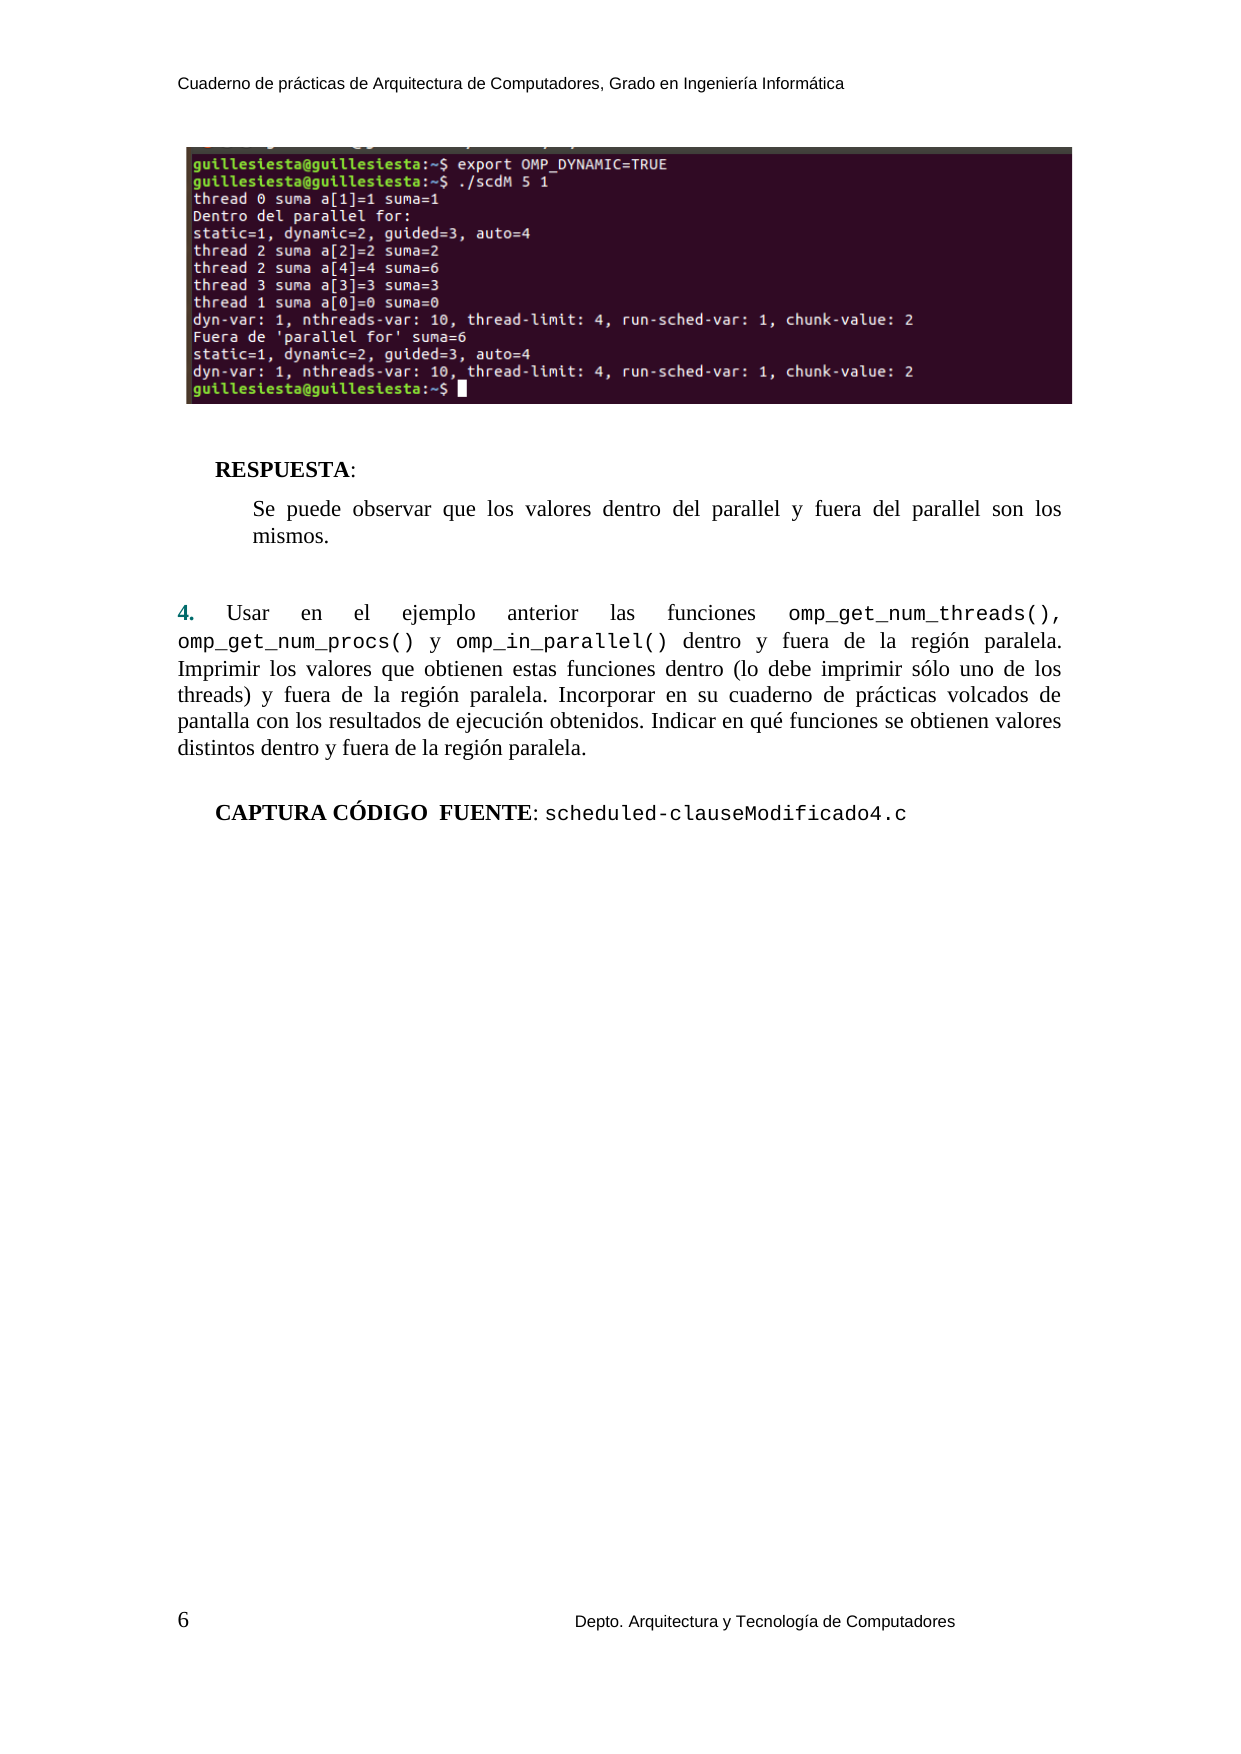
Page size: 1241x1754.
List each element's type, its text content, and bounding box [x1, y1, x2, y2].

text CAPTURA CÓDIGO FUENTE: scheduled-clauseModificado4.c [215, 799, 1063, 826]
list Se puede observar que los valores dentro del parallel y fuera del parallel son los mismos. [252, 495, 1063, 548]
picture [186, 147, 1073, 404]
list 4. Usar en el ejemplo anterior las funciones omp_get_num_threads(), omp_get_num_procs() y omp_in_parallel() dentro y fuera de la región paralela. Imprimir los valores que obtienen estas funciones dentro (lo debe imprimir sólo uno de los threads) y fuera de la región paralela. Incorporar en su cuaderno de prácticas volcados de pantalla con los resultados de ejecución obtenidos. Indicar en qué funciones se obtienen valores distintos dentro y fuera de la región paralela. [177, 599, 1063, 760]
text RESPUESTA: [215, 456, 1063, 483]
